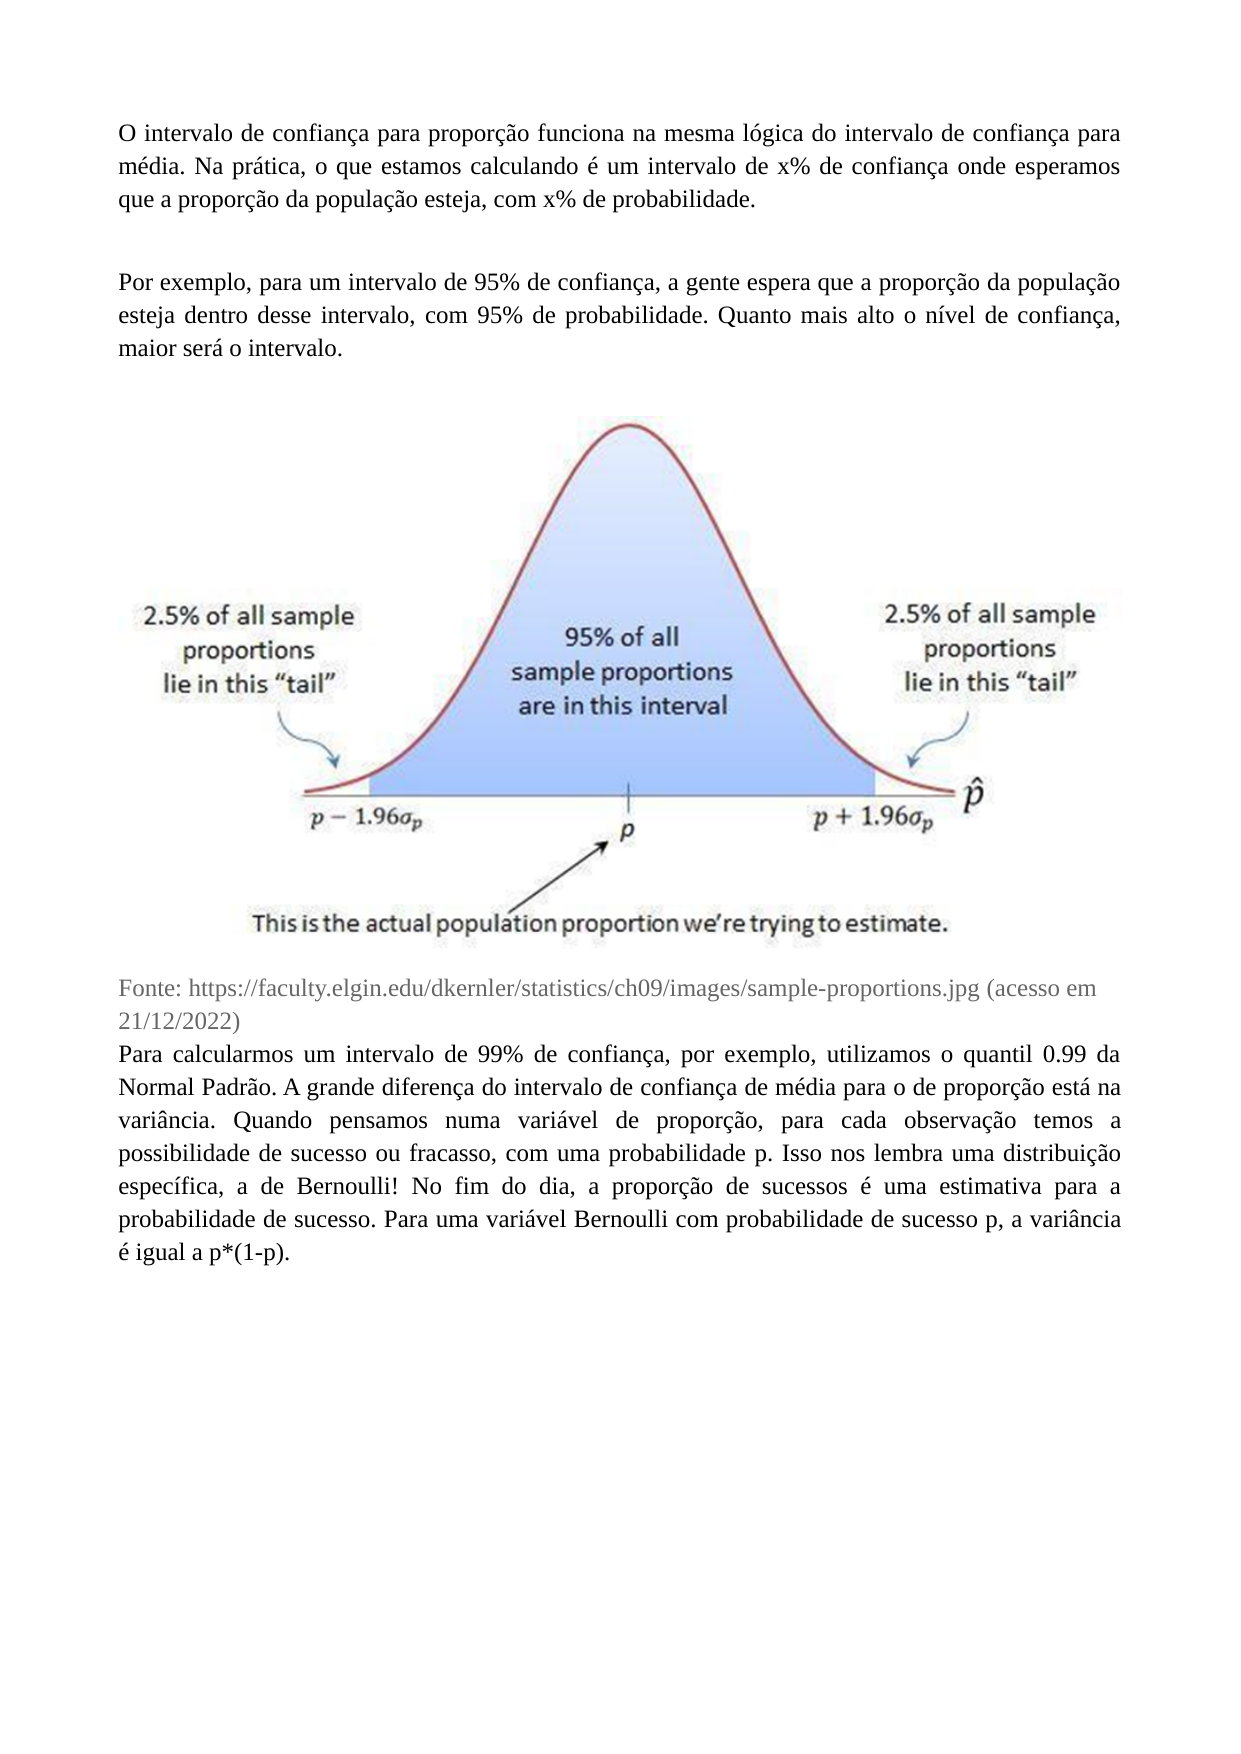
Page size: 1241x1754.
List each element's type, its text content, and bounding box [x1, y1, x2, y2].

text Para calcularmos um intervalo de 99% de confiança, por exemplo, utilizamos o quantil 0.99 da Normal Padrão. A grande diferença do intervalo de confiança de média para o de proporção está na variância. Quando pensamos numa variável de proporção, para cada observação temos a possibilidade de sucesso ou fracasso, com uma probabilidade p. Isso nos lembra uma distribuição específica, a de Bernoulli! No fim do dia, a proporção de sucessos é uma estimativa para a probabilidade de sucesso. Para uma variável Bernoulli com probabilidade de sucesso p, a variância é igual a p*(1-p). [118, 1039, 1122, 1266]
picture [118, 416, 1123, 955]
text O intervalo de confiança para proporção funciona na mesma lógica do intervalo de confiança para média. Na prática, o que estamos calculando é um intervalo de x% de confiança onde esperamos que a proporção da população esteja, com x% de probabilidade. [118, 118, 1122, 213]
text Fonte: https://faculty.elgin.edu/dkernler/statistics/ch09/images/sample-proportions.jpg (acesso em 21/12/2022) [118, 973, 1122, 1035]
text Por exemplo, para um intervalo de 95% de confiança, a gente espera que a proporção da população esteja dentro desse intervalo, com 95% de probabilidade. Quanto mais alto o nível de confiança, maior será o intervalo. [118, 267, 1122, 362]
